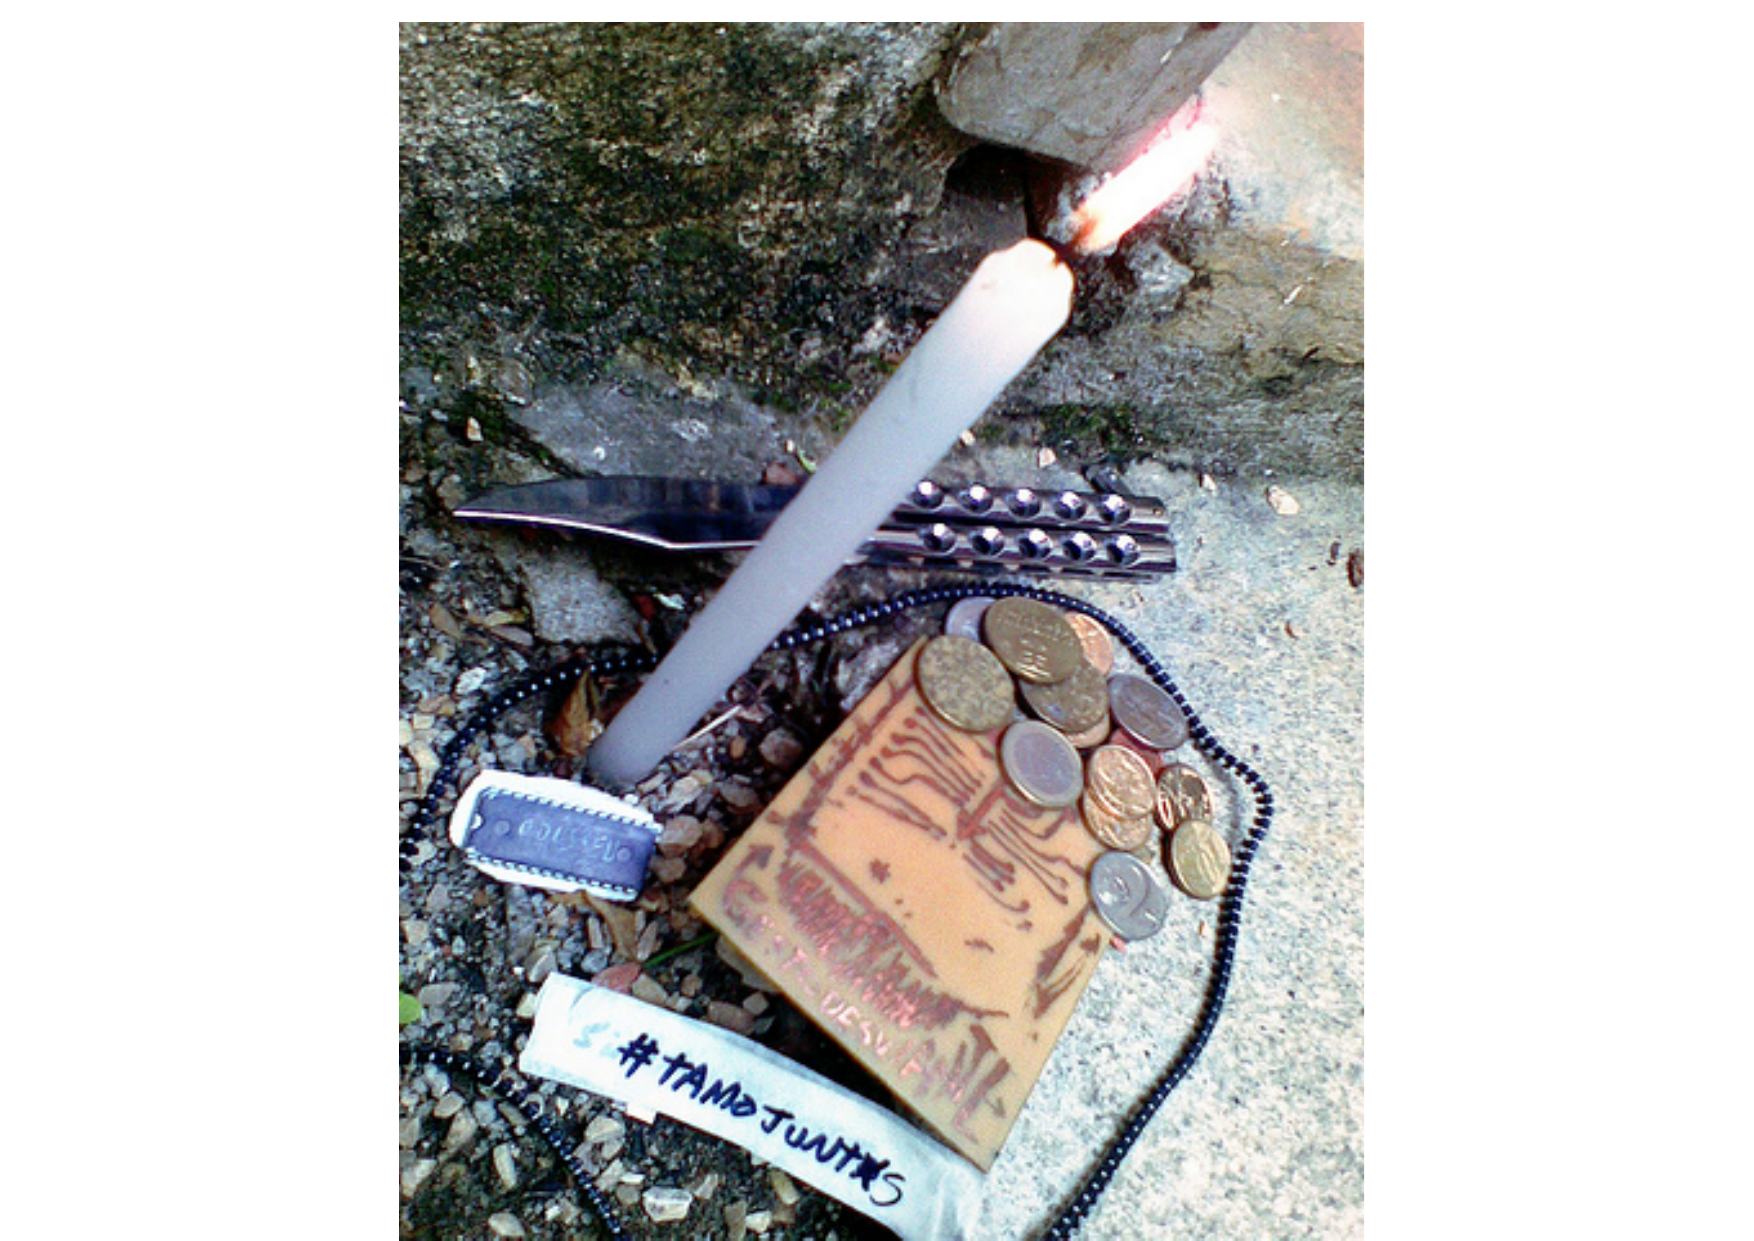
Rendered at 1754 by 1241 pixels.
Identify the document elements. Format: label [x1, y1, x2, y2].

picture [399, 22, 1365, 1241]
